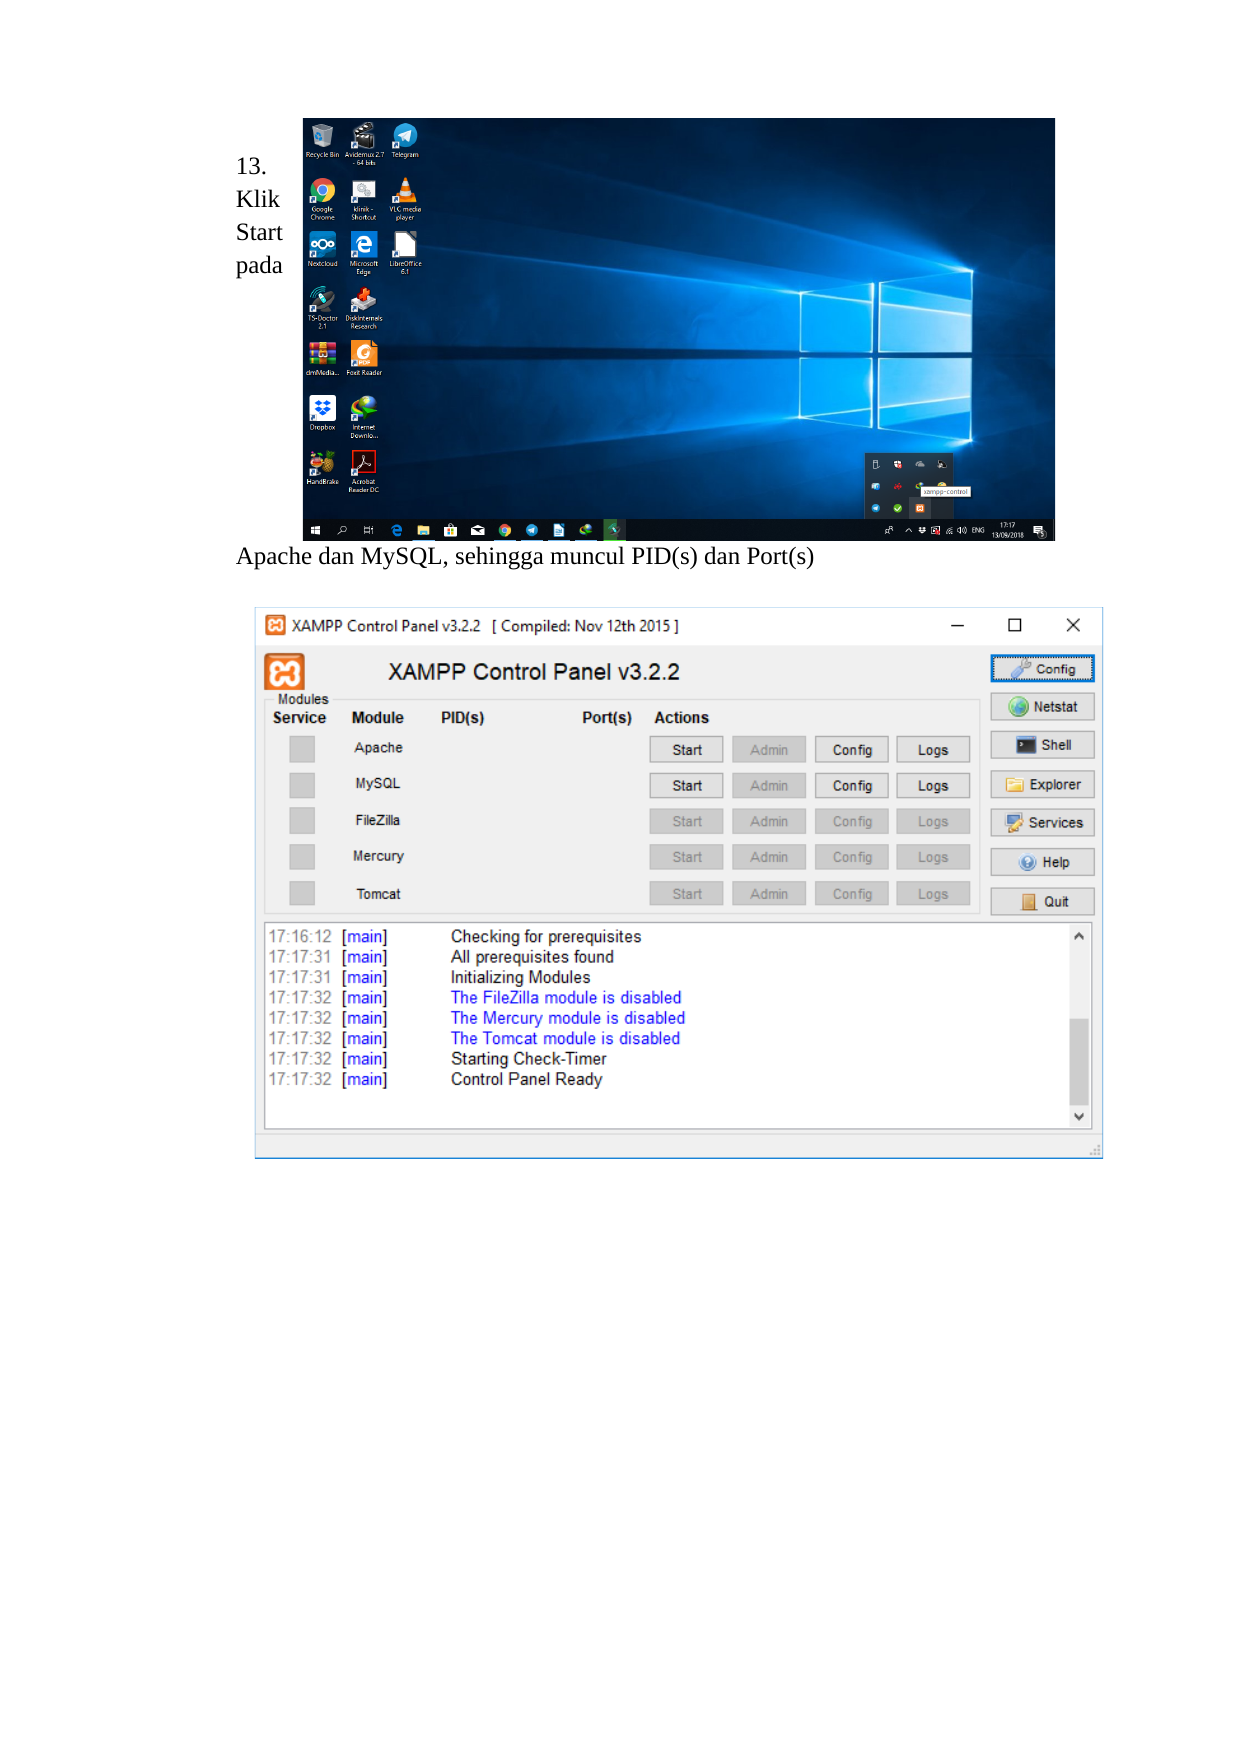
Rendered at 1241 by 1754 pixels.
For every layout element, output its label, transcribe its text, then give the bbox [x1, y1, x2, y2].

text [1055, 151, 1122, 279]
text 13. Klik Start pada [236, 151, 302, 279]
picture [302, 118, 1055, 541]
text Apache dan MySQL, sehingga muncul PID(s) dan Port(s) [236, 283, 1122, 570]
picture [254, 607, 1104, 1159]
